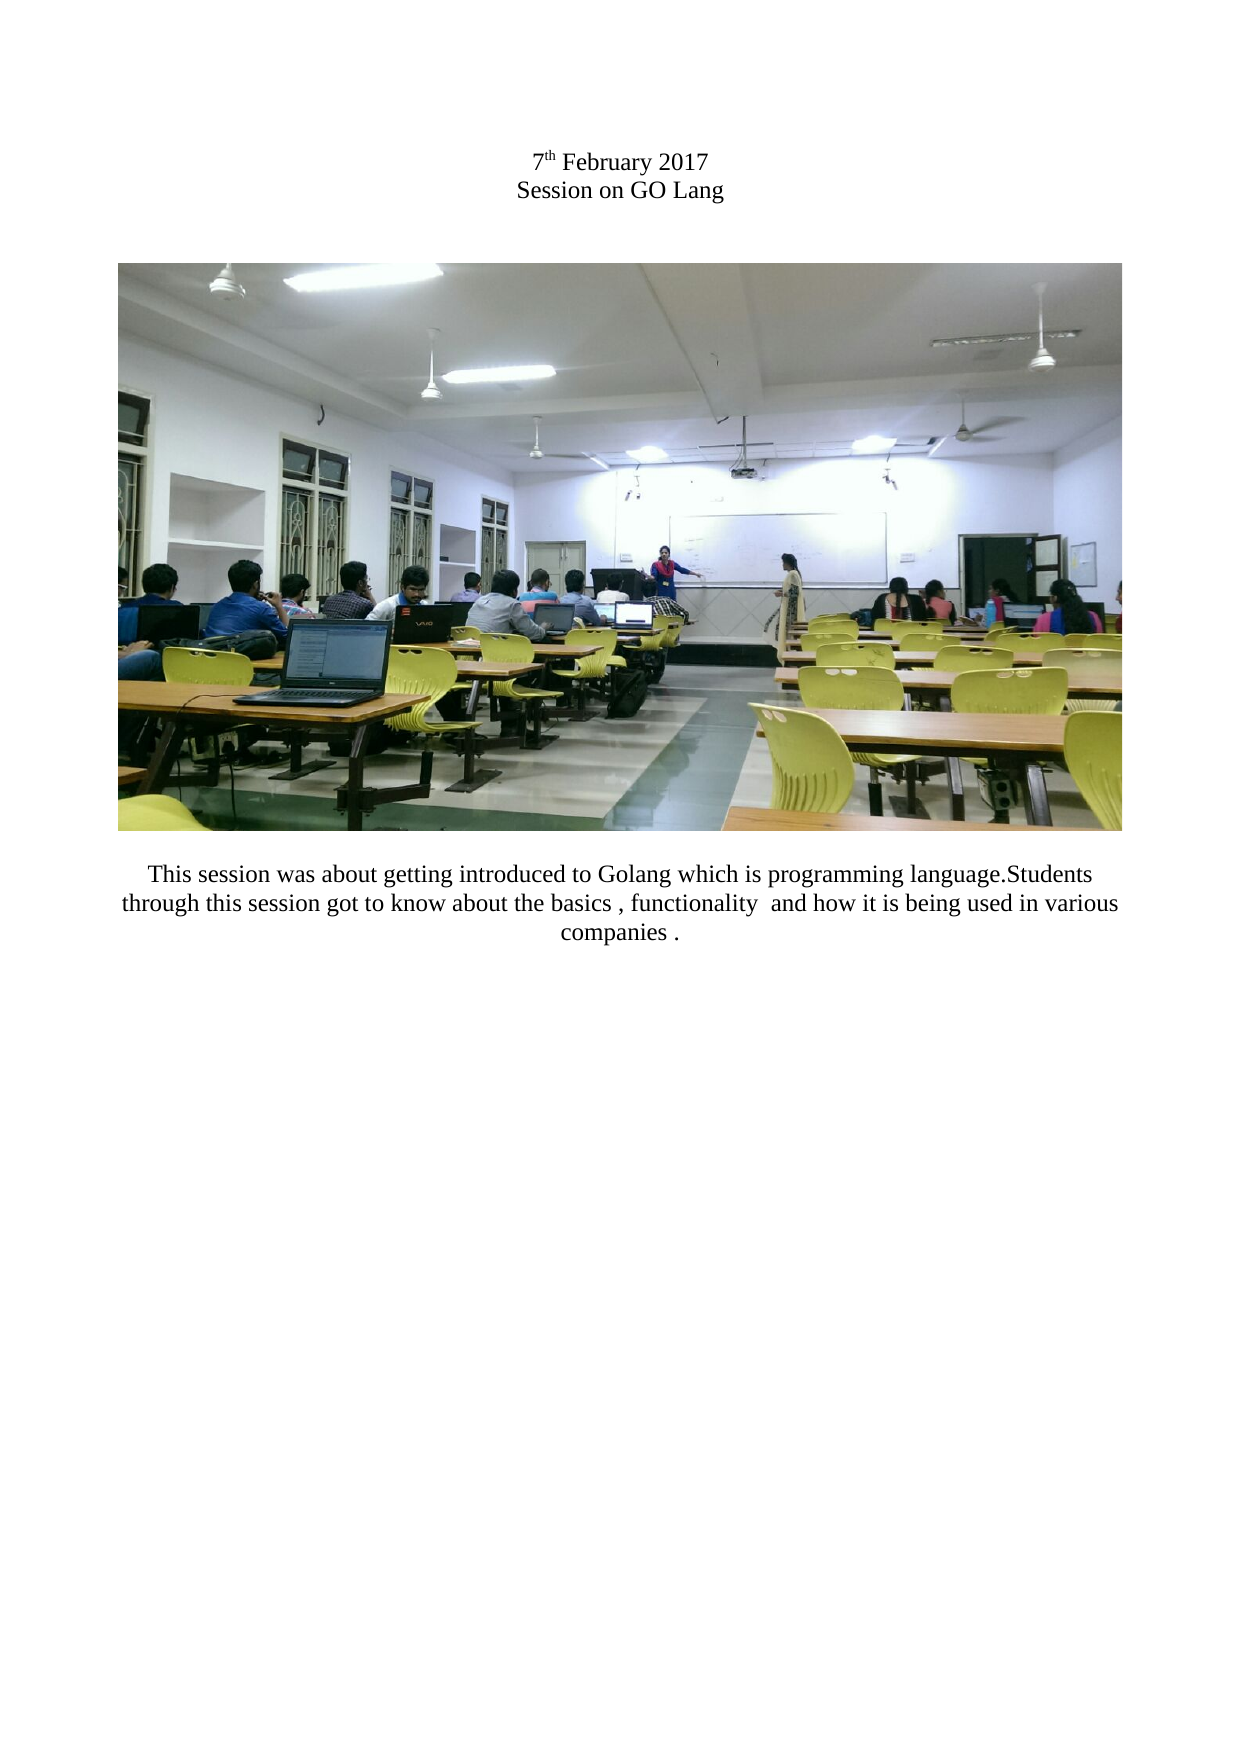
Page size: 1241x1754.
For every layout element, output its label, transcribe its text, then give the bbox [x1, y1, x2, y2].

text This session was about getting introduced to Golang which is programming language.Students through this session got to know about the basics , functionality and how it is being used in various companies . [118, 859, 1122, 945]
text Session on GO Lang [118, 176, 1122, 204]
text 7th February 2017 [118, 147, 1122, 176]
picture [118, 263, 1123, 831]
